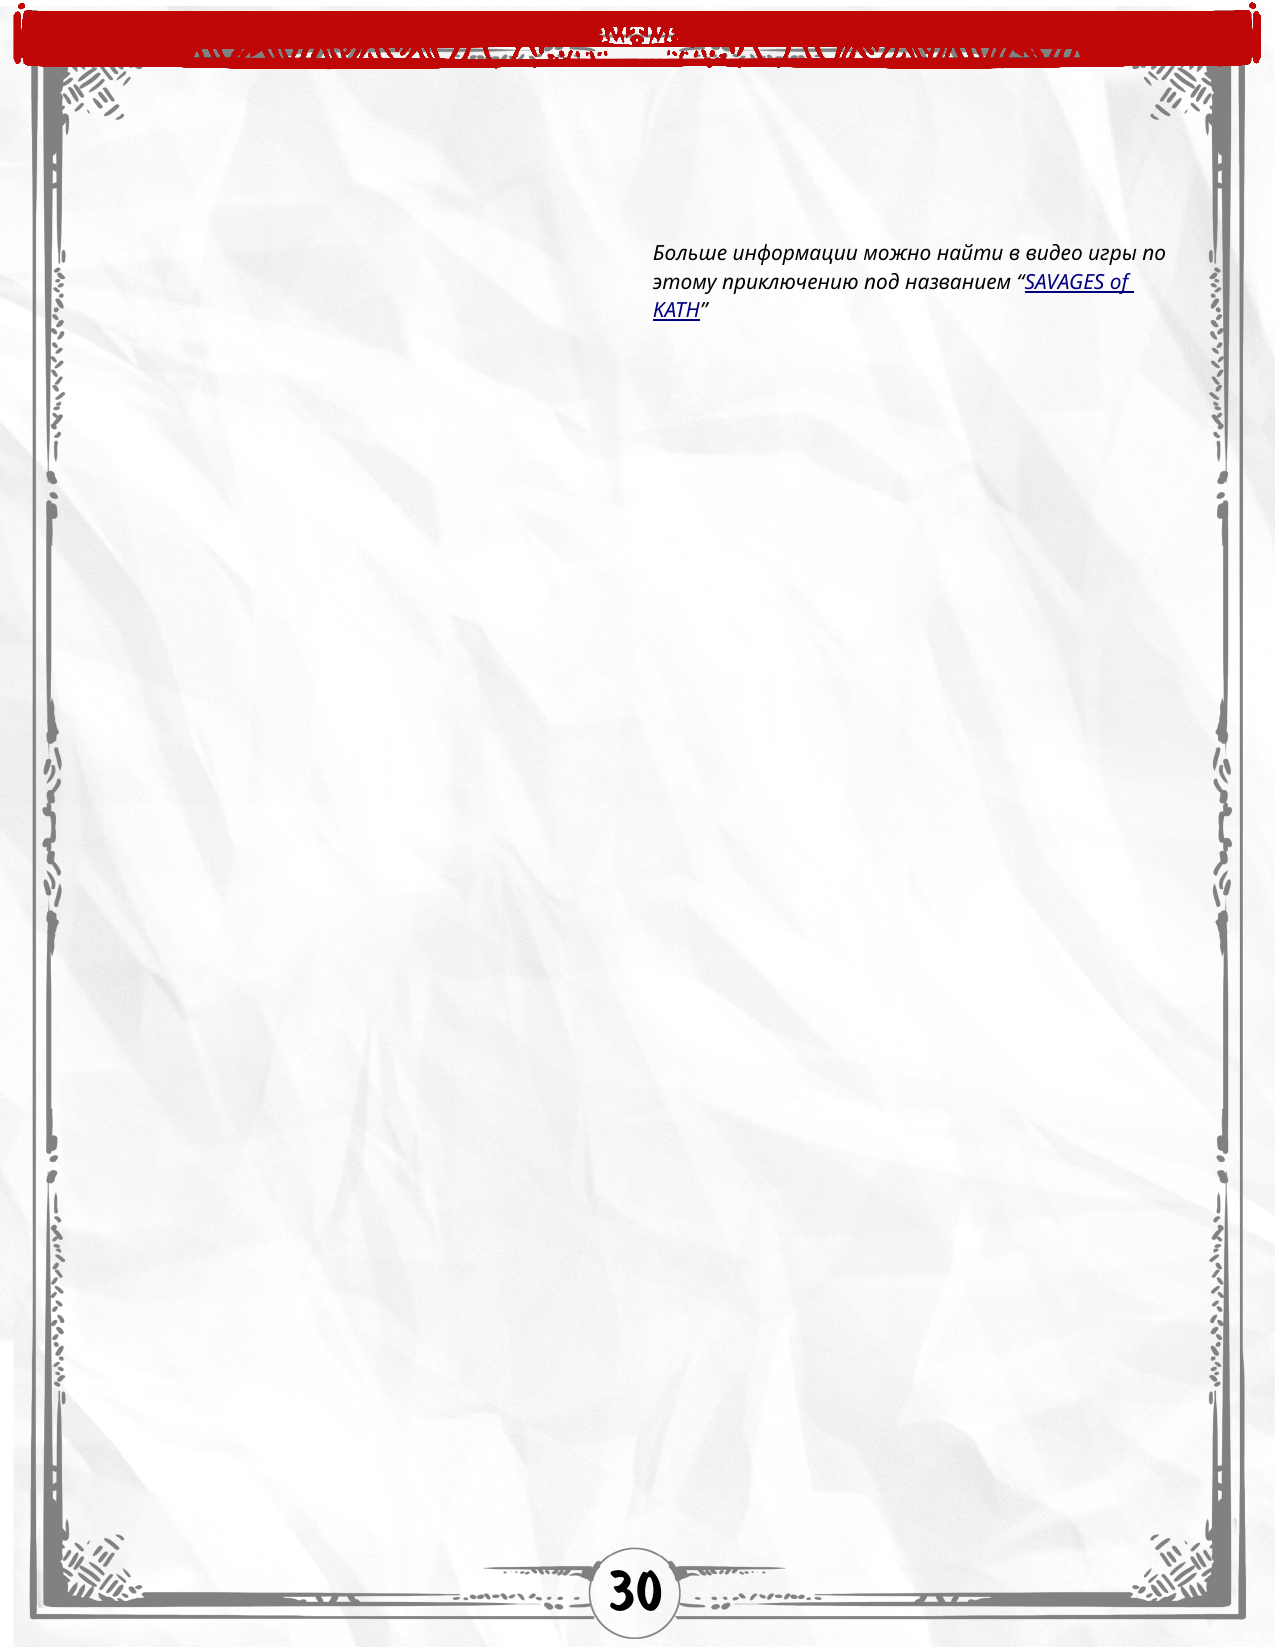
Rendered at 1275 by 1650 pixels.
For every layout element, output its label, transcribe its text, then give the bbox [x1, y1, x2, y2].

table_header [80, 203, 638, 329]
picture [0, 0, 1275, 1647]
table_header Больше информации можно найти в видео игры по этому приключению под названием “SAVAGES of KATH” [638, 203, 1205, 329]
